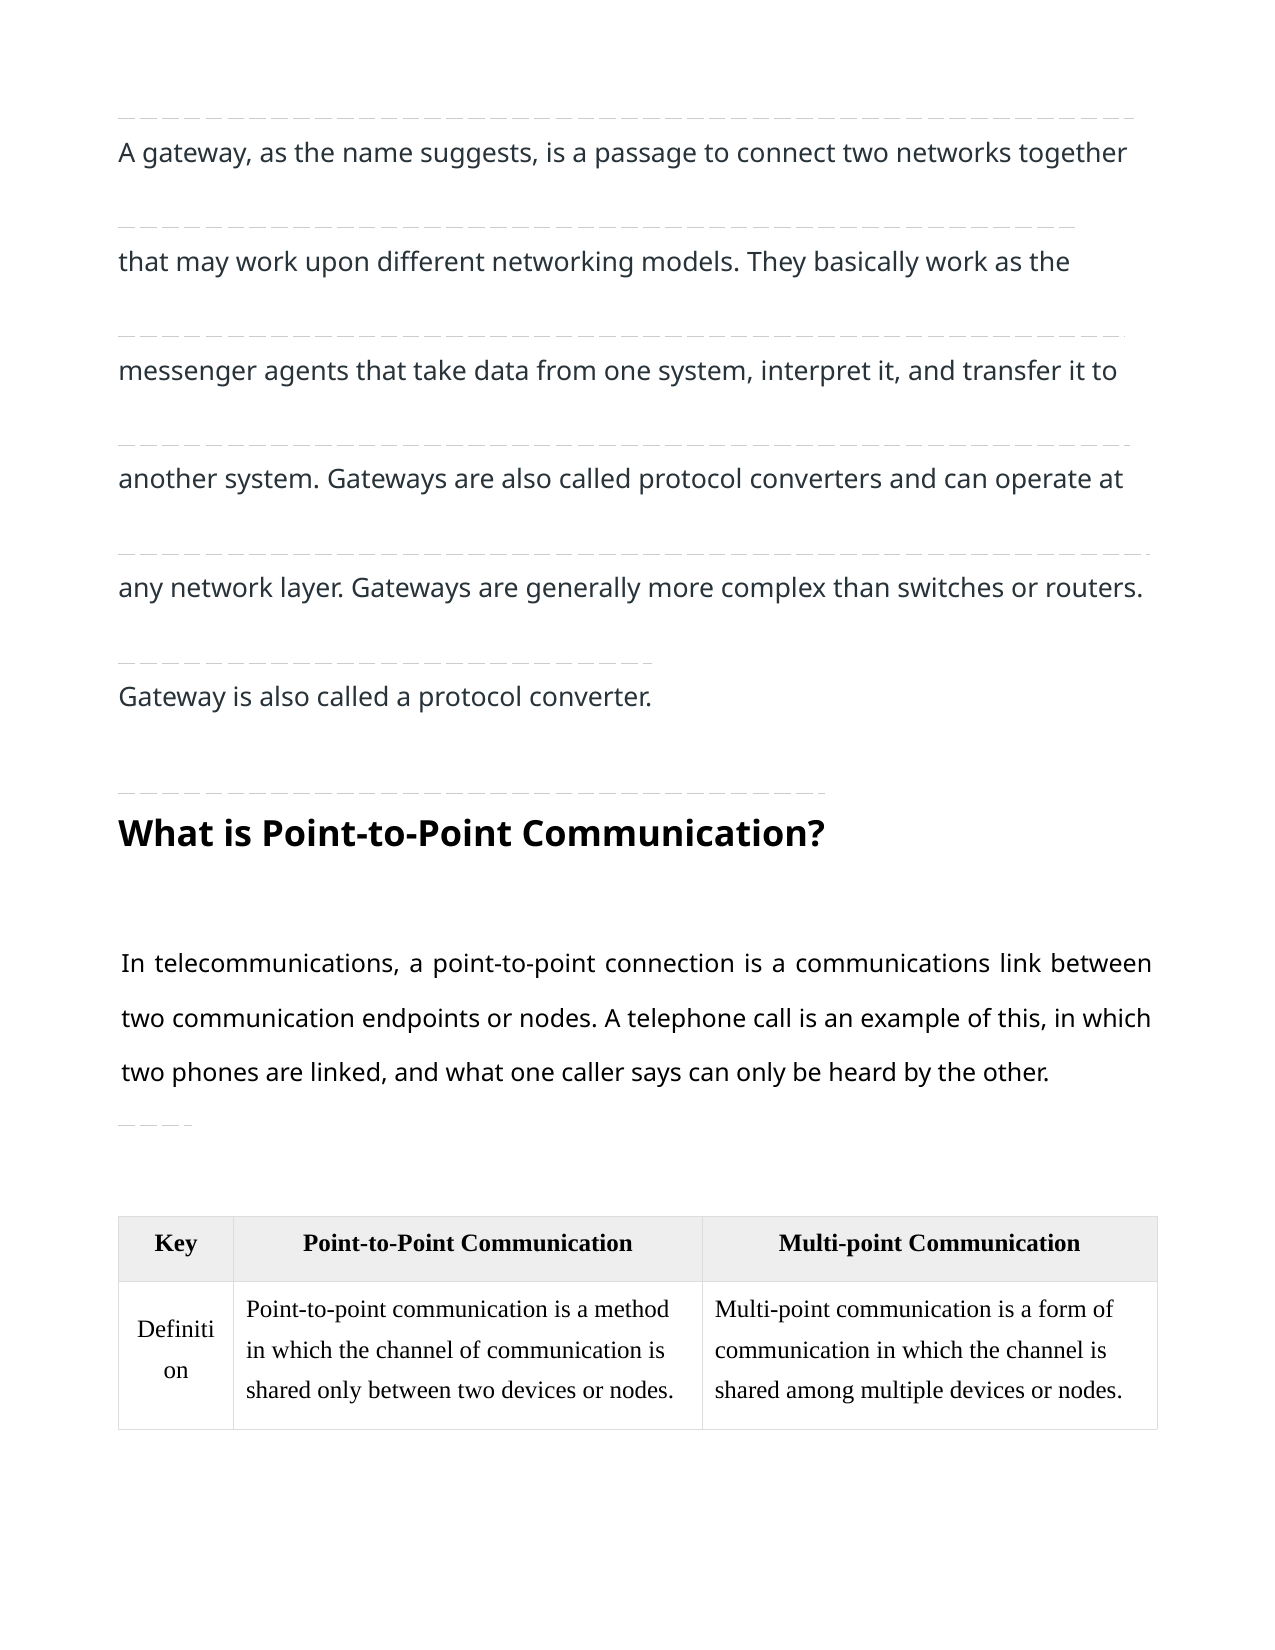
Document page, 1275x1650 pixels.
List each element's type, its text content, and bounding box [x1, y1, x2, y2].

table_cell Multi-point communication is a form of communication in which the channel is shared among multiple devices or nodes. [703, 1282, 1157, 1429]
text In telecommunications, a point-to-point connection is a communications link between two communication endpoints or nodes. A telephone call is an example of this, in which two phones are linked, and what one caller says can only be heard by the other. [121, 946, 1154, 1089]
table_header Point-to-Point Communication [234, 1217, 702, 1281]
table_header Multi-point Communication [703, 1217, 1157, 1281]
table_header Key [119, 1217, 233, 1281]
table_cell Point-to-point communication is a method in which the channel of communication is shared only between two devices or nodes. [234, 1282, 702, 1429]
text What is Point-to-Point Communication? [118, 793, 1157, 857]
table_cell Definition [119, 1282, 233, 1429]
text A gateway, as the name suggests, is a passage to connect two networks together that may work upon different networking models. They basically work as the messenger agents that take data from one system, interpret it, and transfer it to another system. Gateways are also called protocol converters and can operate at any network layer. Gateways are generally more complex than switches or routers. Gateway is also called a protocol converter. [118, 118, 1157, 717]
